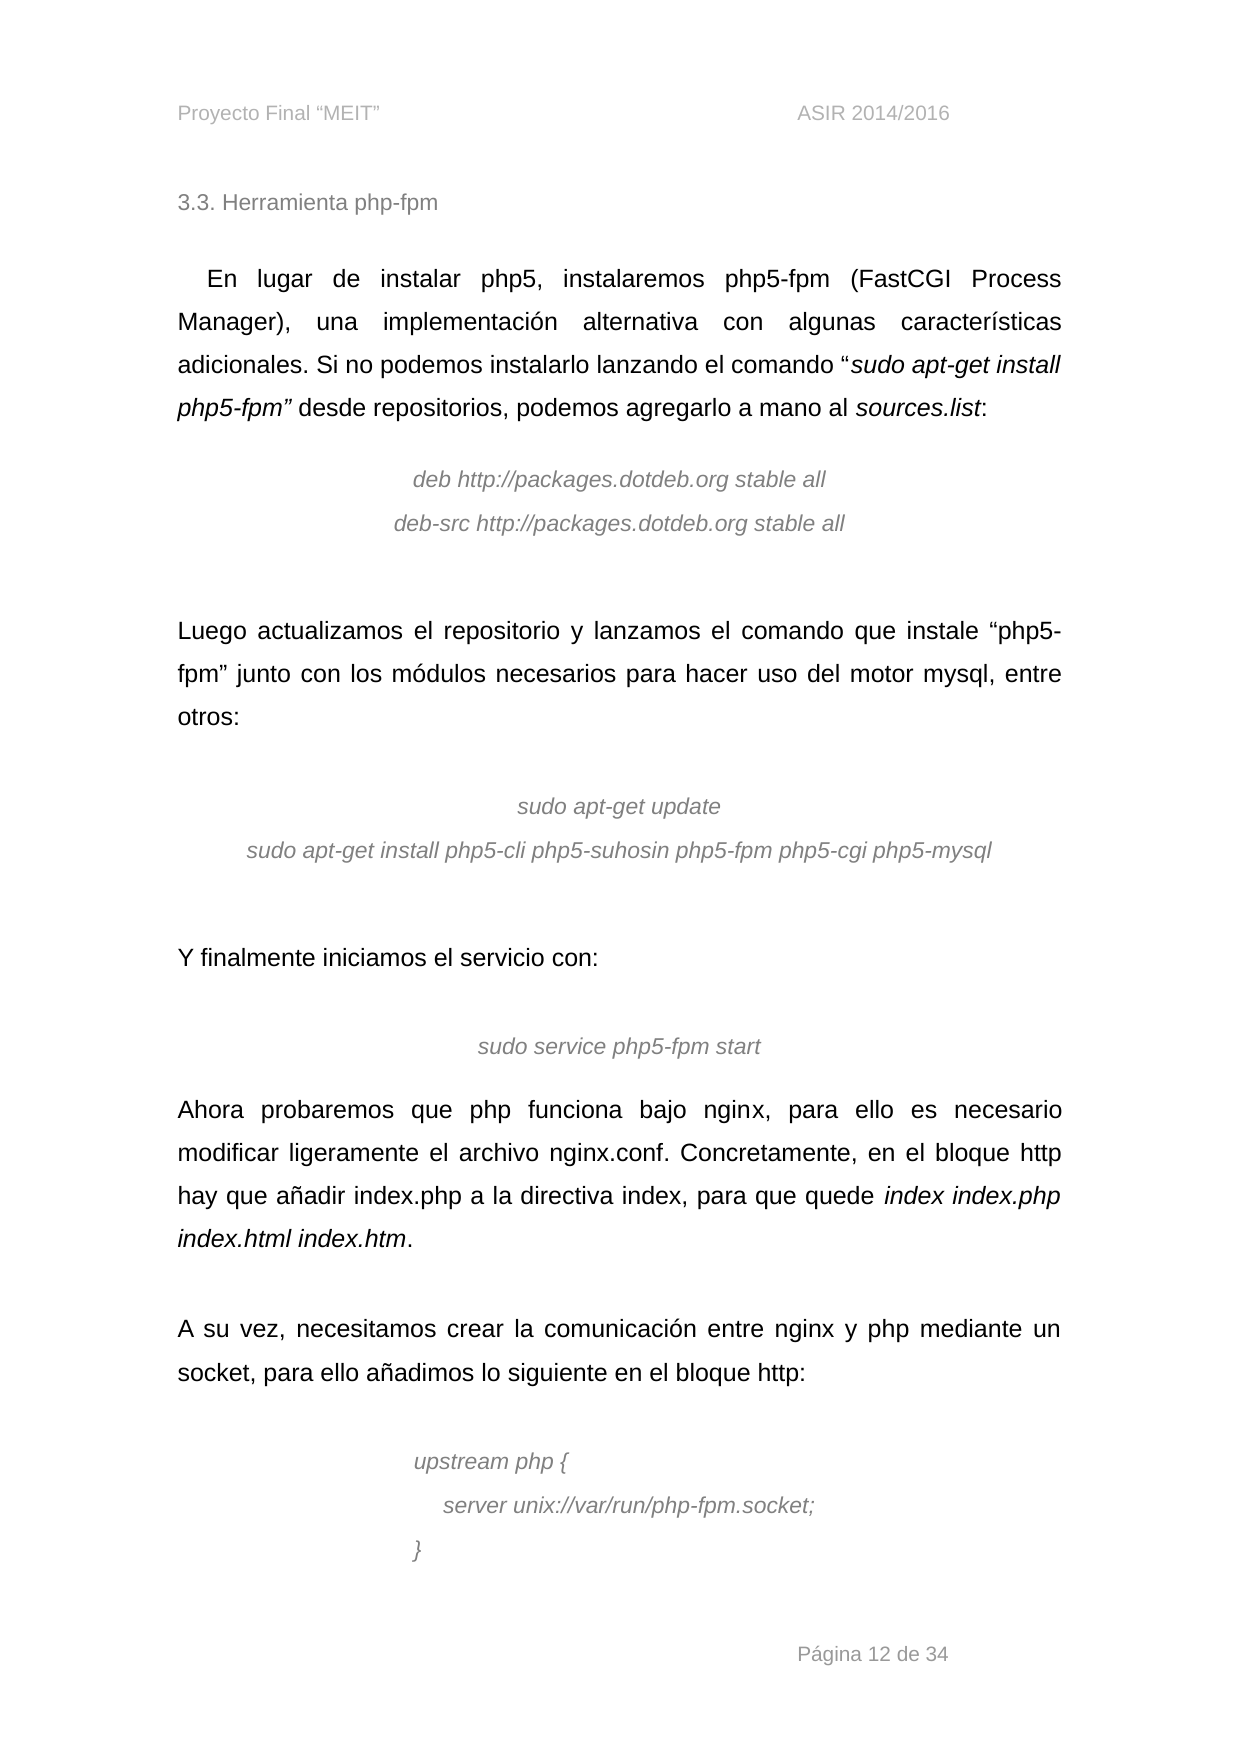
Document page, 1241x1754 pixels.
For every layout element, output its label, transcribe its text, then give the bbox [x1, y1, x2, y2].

text sudo apt-get install php5-cli php5-suhosin php5-fpm php5-cgi php5-mysql [177, 837, 1063, 863]
subtitle 3.3. Herramienta php-fpm [177, 189, 1063, 216]
text En lugar de instalar php5, instalaremos php5-fpm (FastCGI Process Manager), una implementación alternativa con algunas características adicionales. Si no podemos instalarlo lanzando el comando “sudo apt-get install php5-fpm” desde repositorios, podemos agregarlo a mano al sources.list: [177, 264, 1063, 422]
text Ahora probaremos que php funciona bajo nginx, para ello es necesario modificar ligeramente el archivo nginx.conf. Concretamente, en el bloque http hay que añadir index.php a la directiva index, para que quede index index.php index.html index.htm. [177, 1095, 1063, 1253]
text sudo service php5-fpm start [177, 1033, 1063, 1059]
text upstream php { [413, 1448, 1063, 1474]
text } [413, 1536, 1063, 1562]
text A su vez, necesitamos crear la comunicación entre nginx y php mediante un socket, para ello añadimos lo siguiente en el bloque http: [177, 1314, 1063, 1386]
text server unix://var/run/php-fpm.socket; [413, 1492, 1063, 1518]
text sudo apt-get update [177, 793, 1063, 819]
text deb-src http://packages.dotdeb.org stable all [177, 510, 1063, 536]
text Y finalmente iniciamos el servicio con: [177, 942, 1063, 971]
text deb http://packages.dotdeb.org stable all [177, 466, 1063, 492]
text Luego actualizamos el repositorio y lanzamos el comando que instale “php5-fpm” junto con los módulos necesarios para hacer uso del motor mysql, entre otros: [177, 616, 1063, 731]
